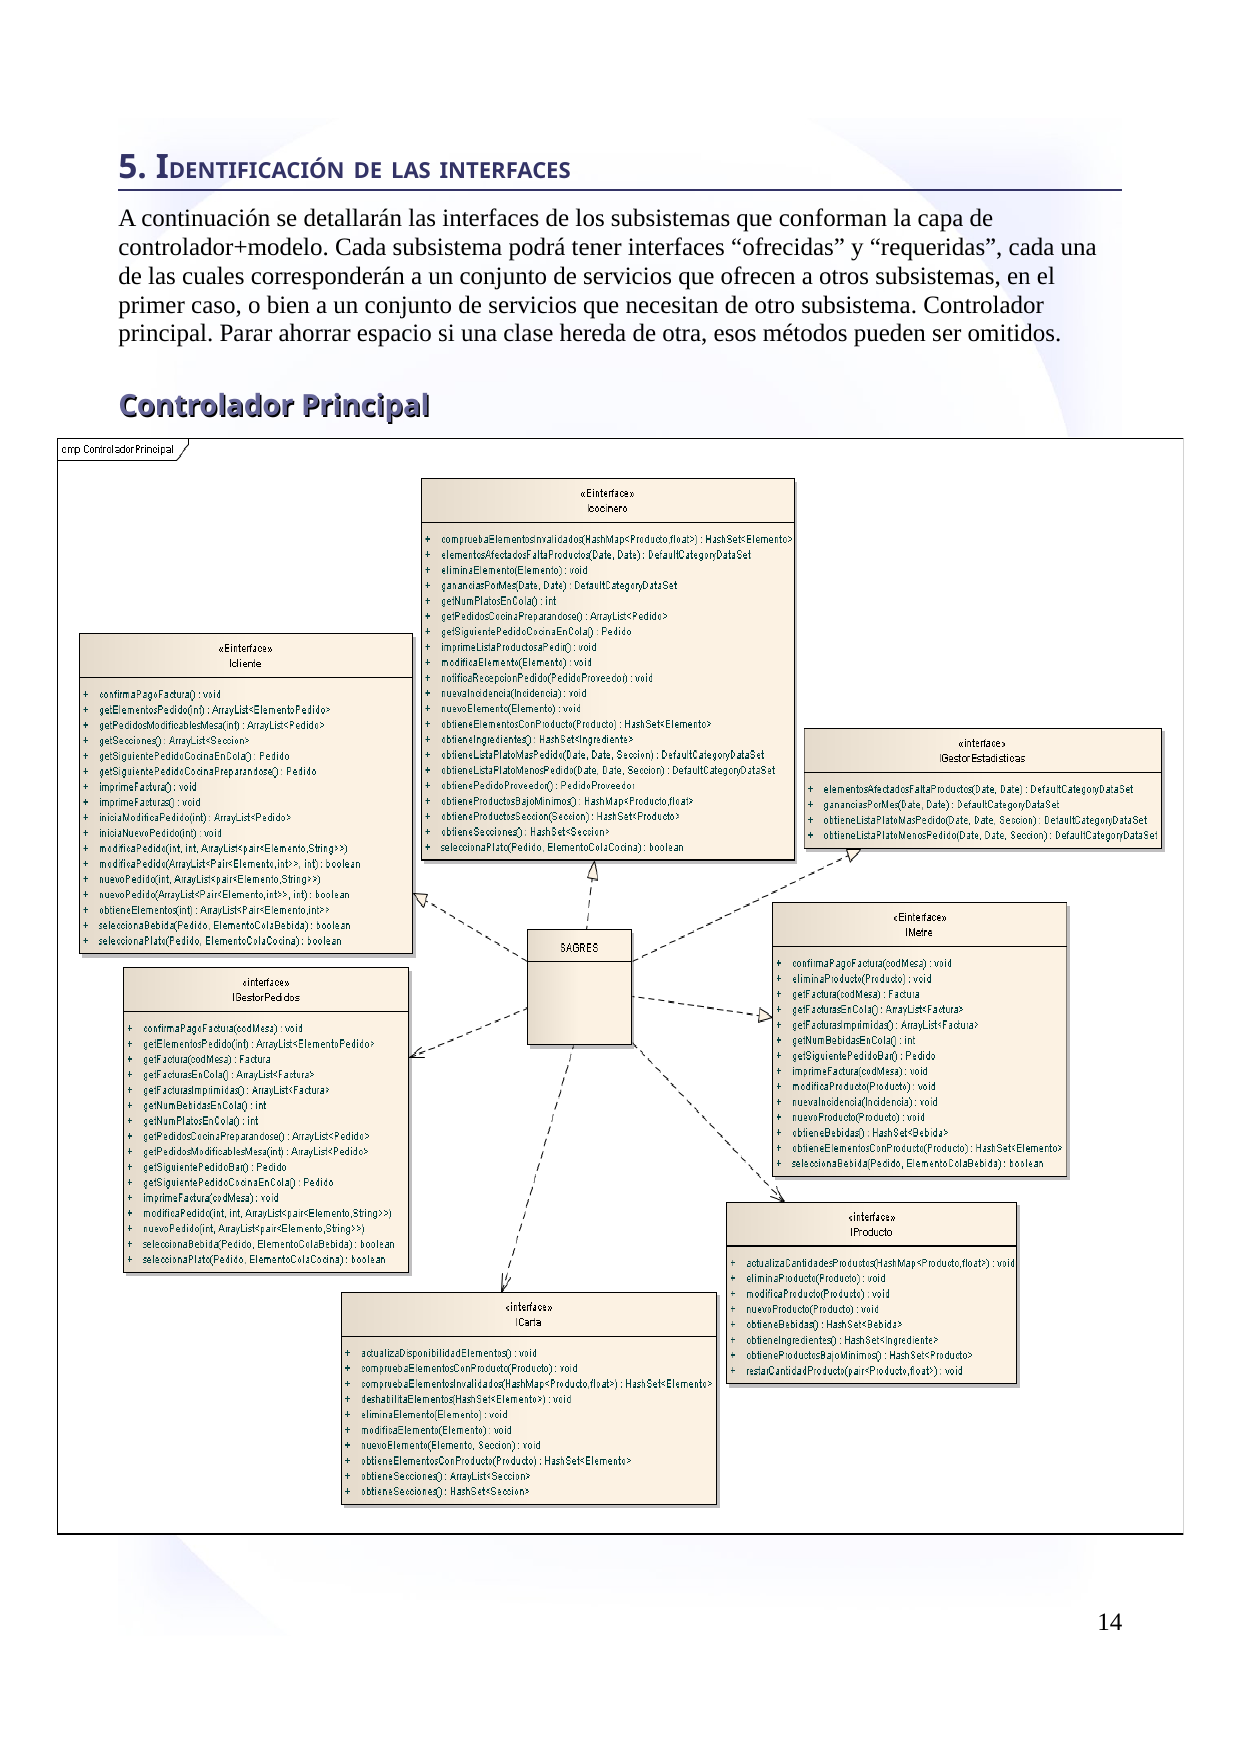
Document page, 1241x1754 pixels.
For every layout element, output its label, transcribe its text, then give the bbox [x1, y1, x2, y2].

picture [56, 424, 1184, 1636]
text A continuación se detallarán las interfaces de los subsistemas que conforman la capa de controlador+modelo. Cada subsistema podrá tener interfaces “ofrecidas” y “requeridas”, cada una de las cuales corresponderán a un conjunto de servicios que ofrecen a otros subsistemas, en el primer caso, o bien a un conjunto de servicios que necesitan de otro subsistema. Controlador principal. Parar ahorrar espacio si una clase hereda de otra, esos métodos pueden ser omitidos. [118, 203, 1122, 347]
picture [118, 191, 1122, 203]
subtitle Controlador Principal [118, 385, 1122, 424]
subtitle 5. Identificación de las interfaces [118, 143, 1122, 189]
picture [118, 118, 1122, 143]
picture [118, 347, 1122, 385]
